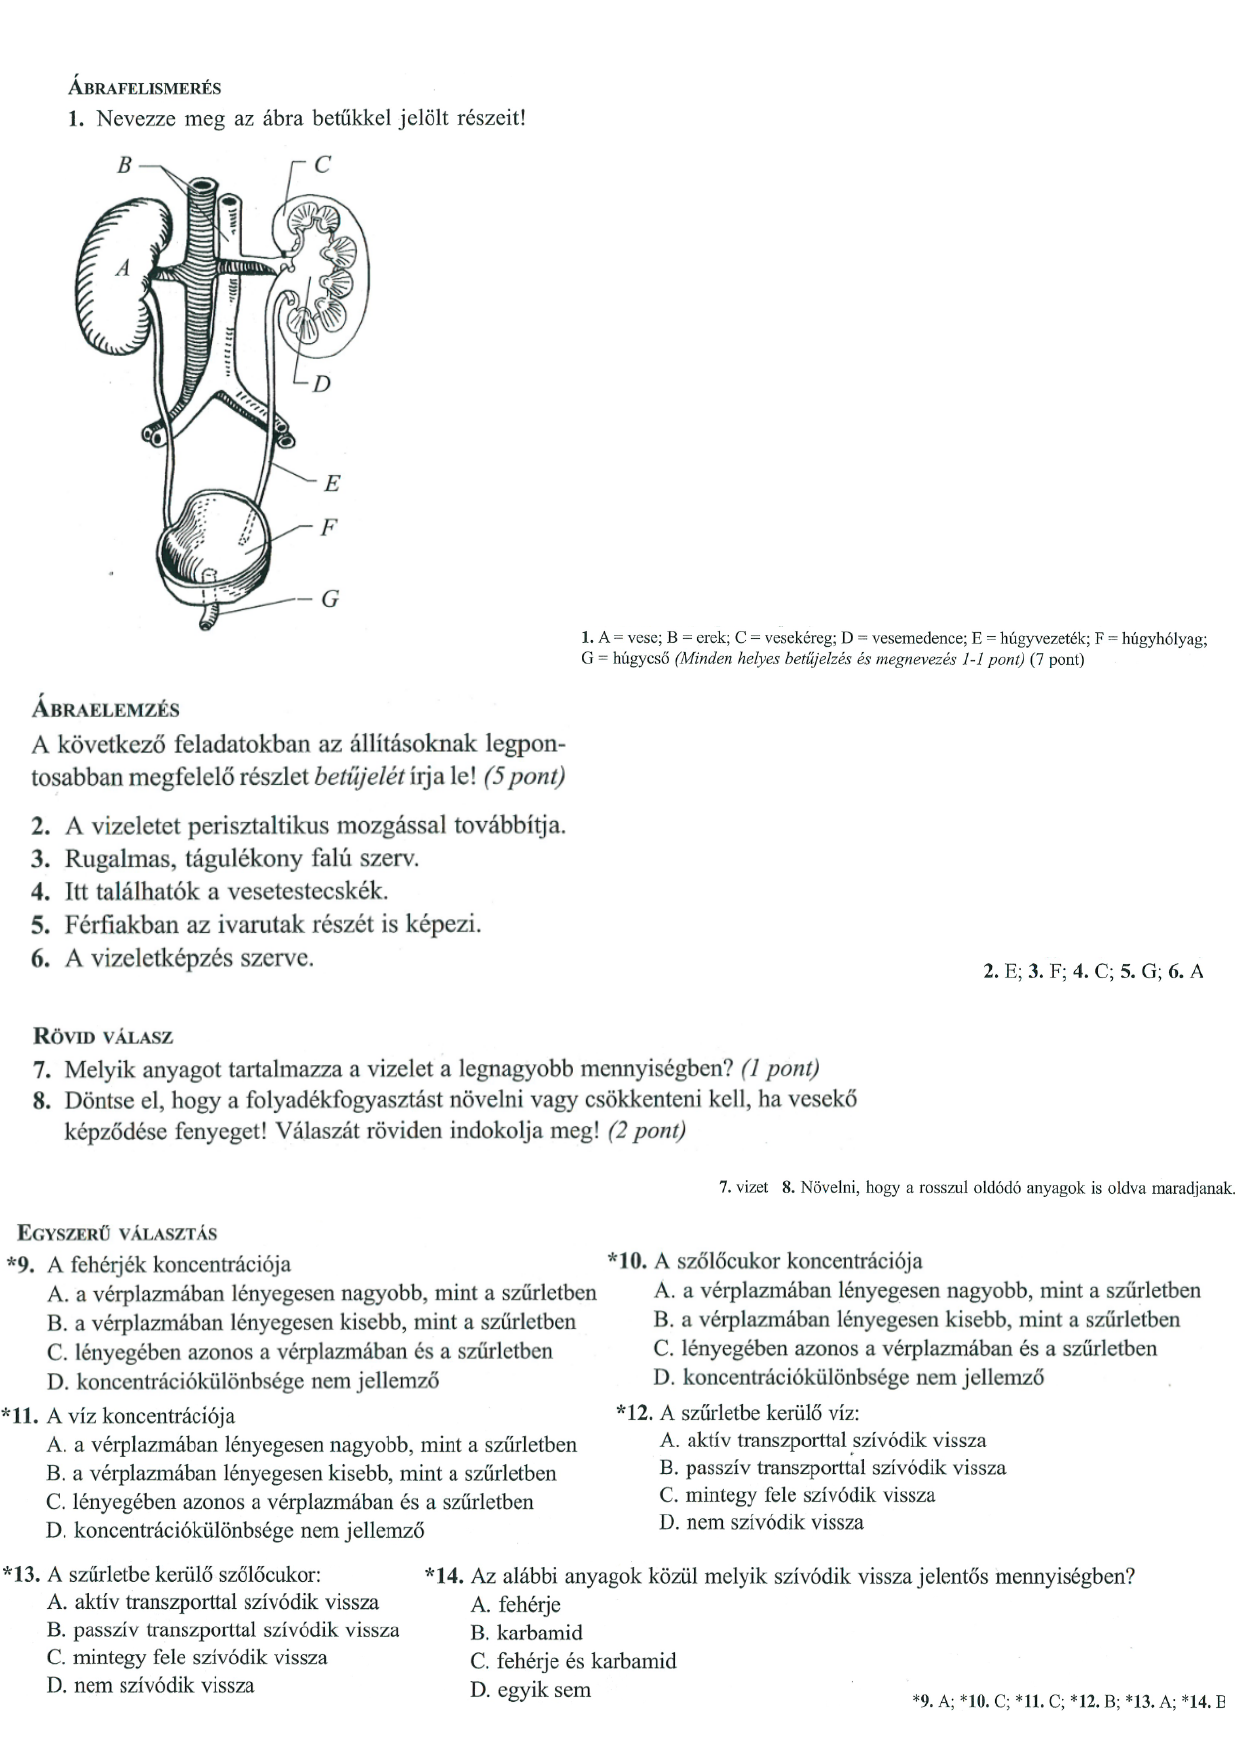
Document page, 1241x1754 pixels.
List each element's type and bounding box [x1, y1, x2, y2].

picture [980, 957, 1204, 982]
picture [30, 688, 574, 977]
picture [29, 1022, 859, 1152]
picture [582, 626, 1209, 668]
picture [779, 1178, 1236, 1197]
picture [716, 1178, 770, 1195]
picture [64, 143, 376, 641]
picture [422, 1561, 1225, 1711]
picture [62, 72, 527, 134]
picture [0, 1217, 1208, 1545]
picture [0, 1558, 400, 1698]
